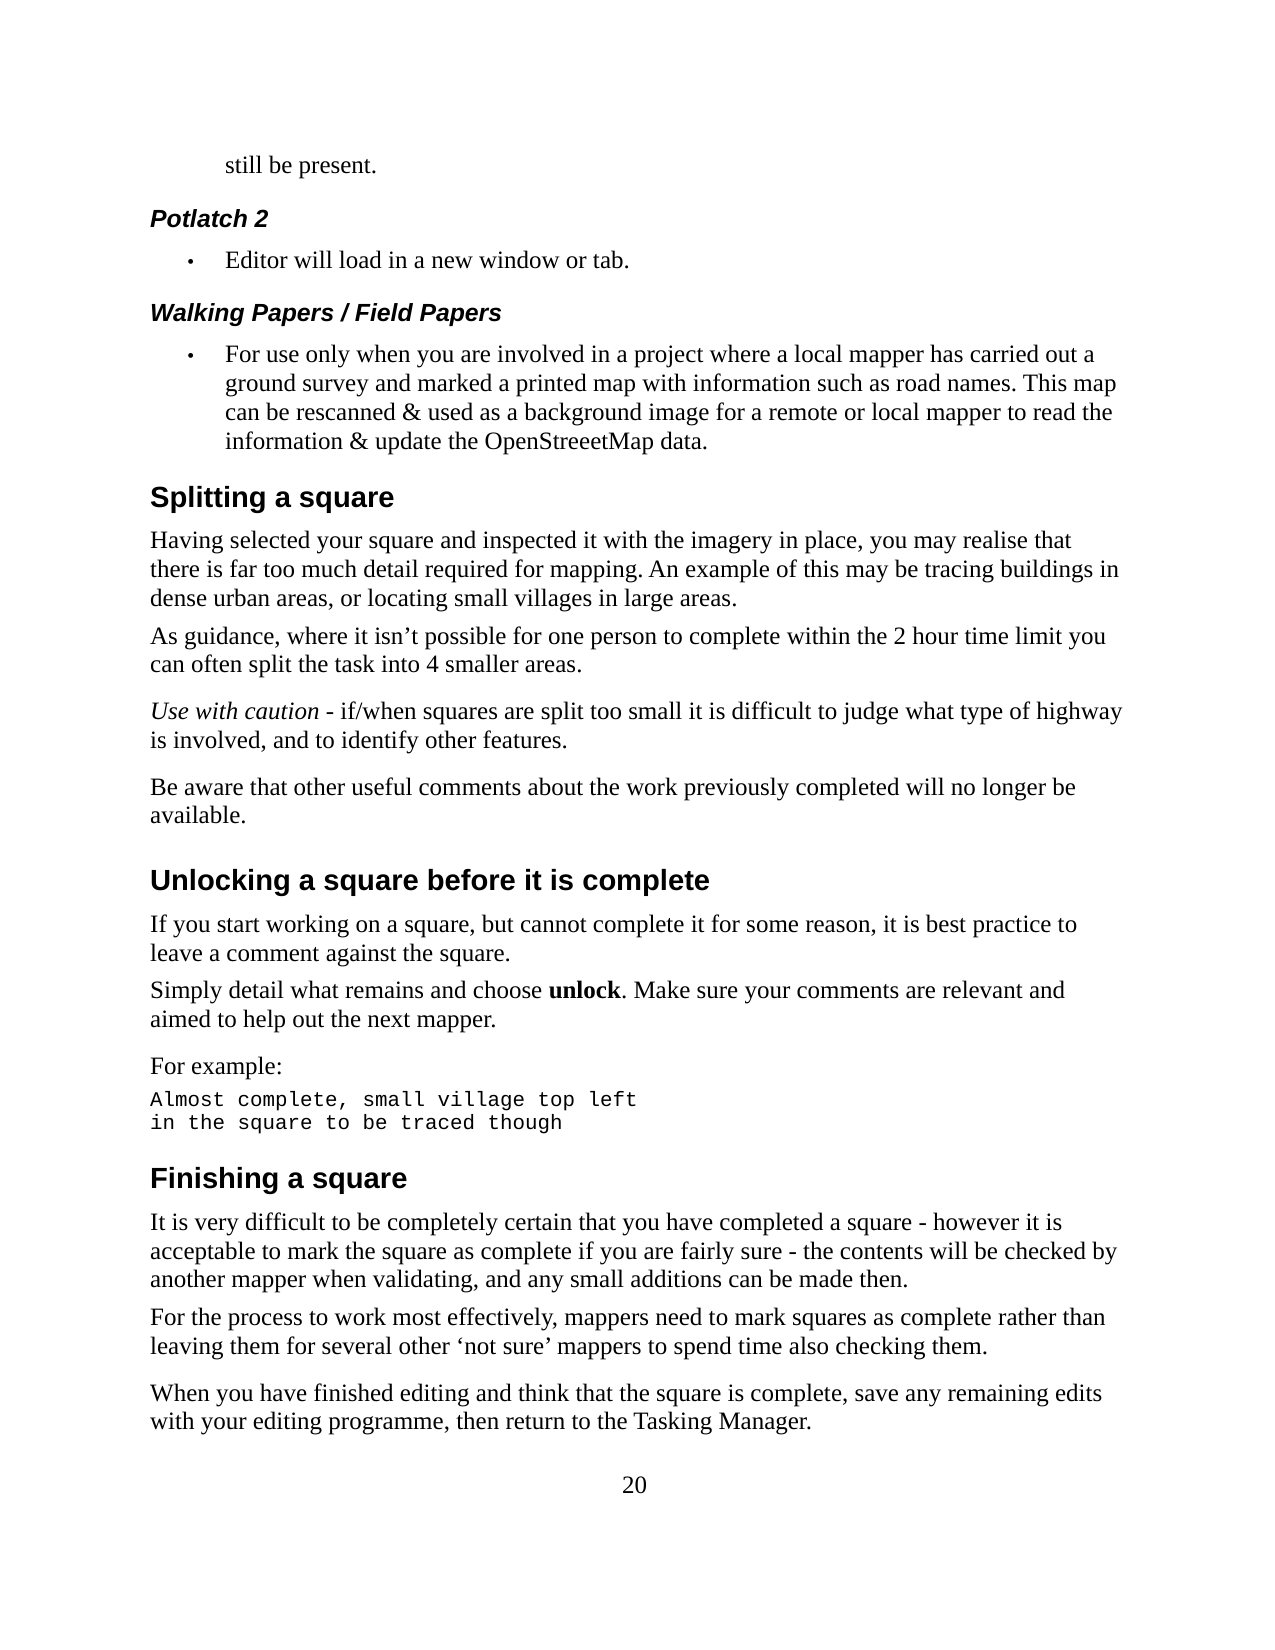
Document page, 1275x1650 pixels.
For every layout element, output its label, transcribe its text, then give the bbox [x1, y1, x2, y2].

text As guidance, where it isn’t possible for one person to complete within the 2 hour time limit you can often split the task into 4 smaller areas. [150, 621, 1125, 678]
text It is very difficult to be completely certain that you have completed a square - however it is acceptable to mark the square as complete if you are fairly sure - the contents will be checked by another mapper when validating, and any small additions can be made then. [150, 1207, 1125, 1293]
list Editor will load in a new window or tab. [187, 245, 1125, 273]
text Use with caution - if/when squares are split too small it is difficult to judge what type of highway is involved, and to identify other features. [150, 696, 1125, 754]
text Simply detail what remains and choose unlock. Make sure your comments are relevant and aimed to help out the next mapper. [150, 976, 1125, 1033]
subtitle Potlatch 2 [150, 204, 1125, 232]
list For use only when you are involved in a project where a local mapper has carried out a ground survey and marked a printed map with information such as road names. This map can be rescanned & used as a background image for a remote or local mapper to read the information & update the OpenStreeetMap data. [187, 339, 1125, 454]
subtitle Splitting a square [150, 479, 1125, 513]
text in the square to be traced though [150, 1112, 1125, 1136]
subtitle Walking Papers / Field Papers [150, 298, 1125, 327]
text Having selected your square and inspected it with the imagery in place, you may realise that there is far too much detail required for mapping. An example of this may be tracing buildings in dense urban areas, or locating small villages in large areas. [150, 526, 1125, 612]
text When you have finished editing and think that the square is complete, save any remaining edits with your editing programme, then return to the Tasking Manager. [150, 1378, 1125, 1435]
text If you start working on a square, but cannot complete it for some reason, it is best practice to leave a comment against the square. [150, 909, 1125, 967]
text For the process to work most effectively, mappers need to mark squares as complete rather than leaving them for several other ‘not sure’ mappers to spend time also checking them. [150, 1302, 1125, 1360]
text Almost complete, small village top left [150, 1089, 1125, 1112]
list still be present. [187, 150, 1125, 179]
text For example: [150, 1051, 1125, 1080]
text Be aware that other useful comments about the work previously completed will no longer be available. [150, 772, 1125, 829]
subtitle Unlocking a square before it is complete [150, 863, 1125, 897]
subtitle Finishing a square [150, 1161, 1125, 1194]
